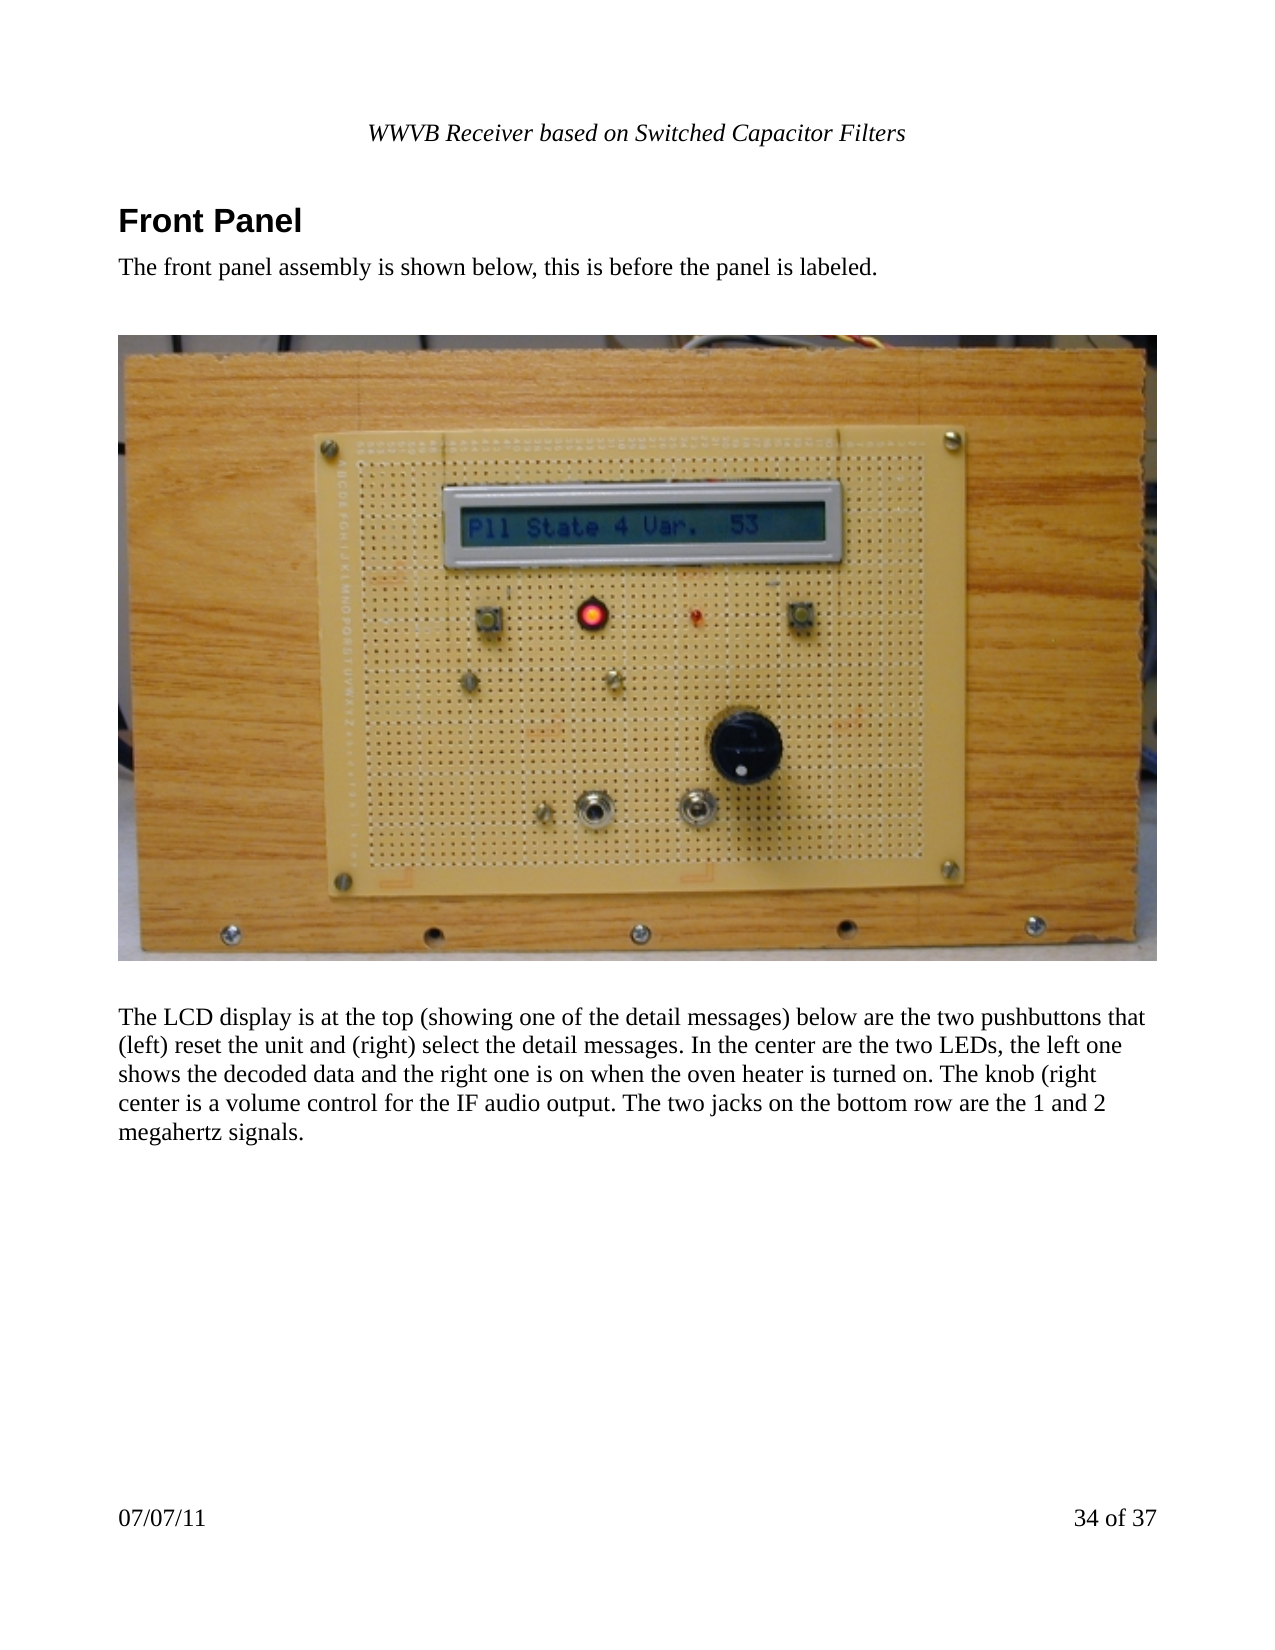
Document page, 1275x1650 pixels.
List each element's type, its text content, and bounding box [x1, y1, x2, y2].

picture [118, 335, 1157, 961]
text The front panel assembly is shown below, this is before the panel is labeled. [118, 252, 1157, 281]
text The LCD display is at the top (showing one of the detail messages) below are the two pushbuttons that (left) reset the unit and (right) select the detail messages. In the center are the two LEDs, the left one shows the decoded data and the right one is on when the oven heater is turned on. The knob (right center is a volume control for the IF audio output. The two jacks on the bottom row are the 1 and 2 megahertz signals. [118, 1002, 1157, 1145]
subtitle Front Panel [118, 201, 1157, 240]
